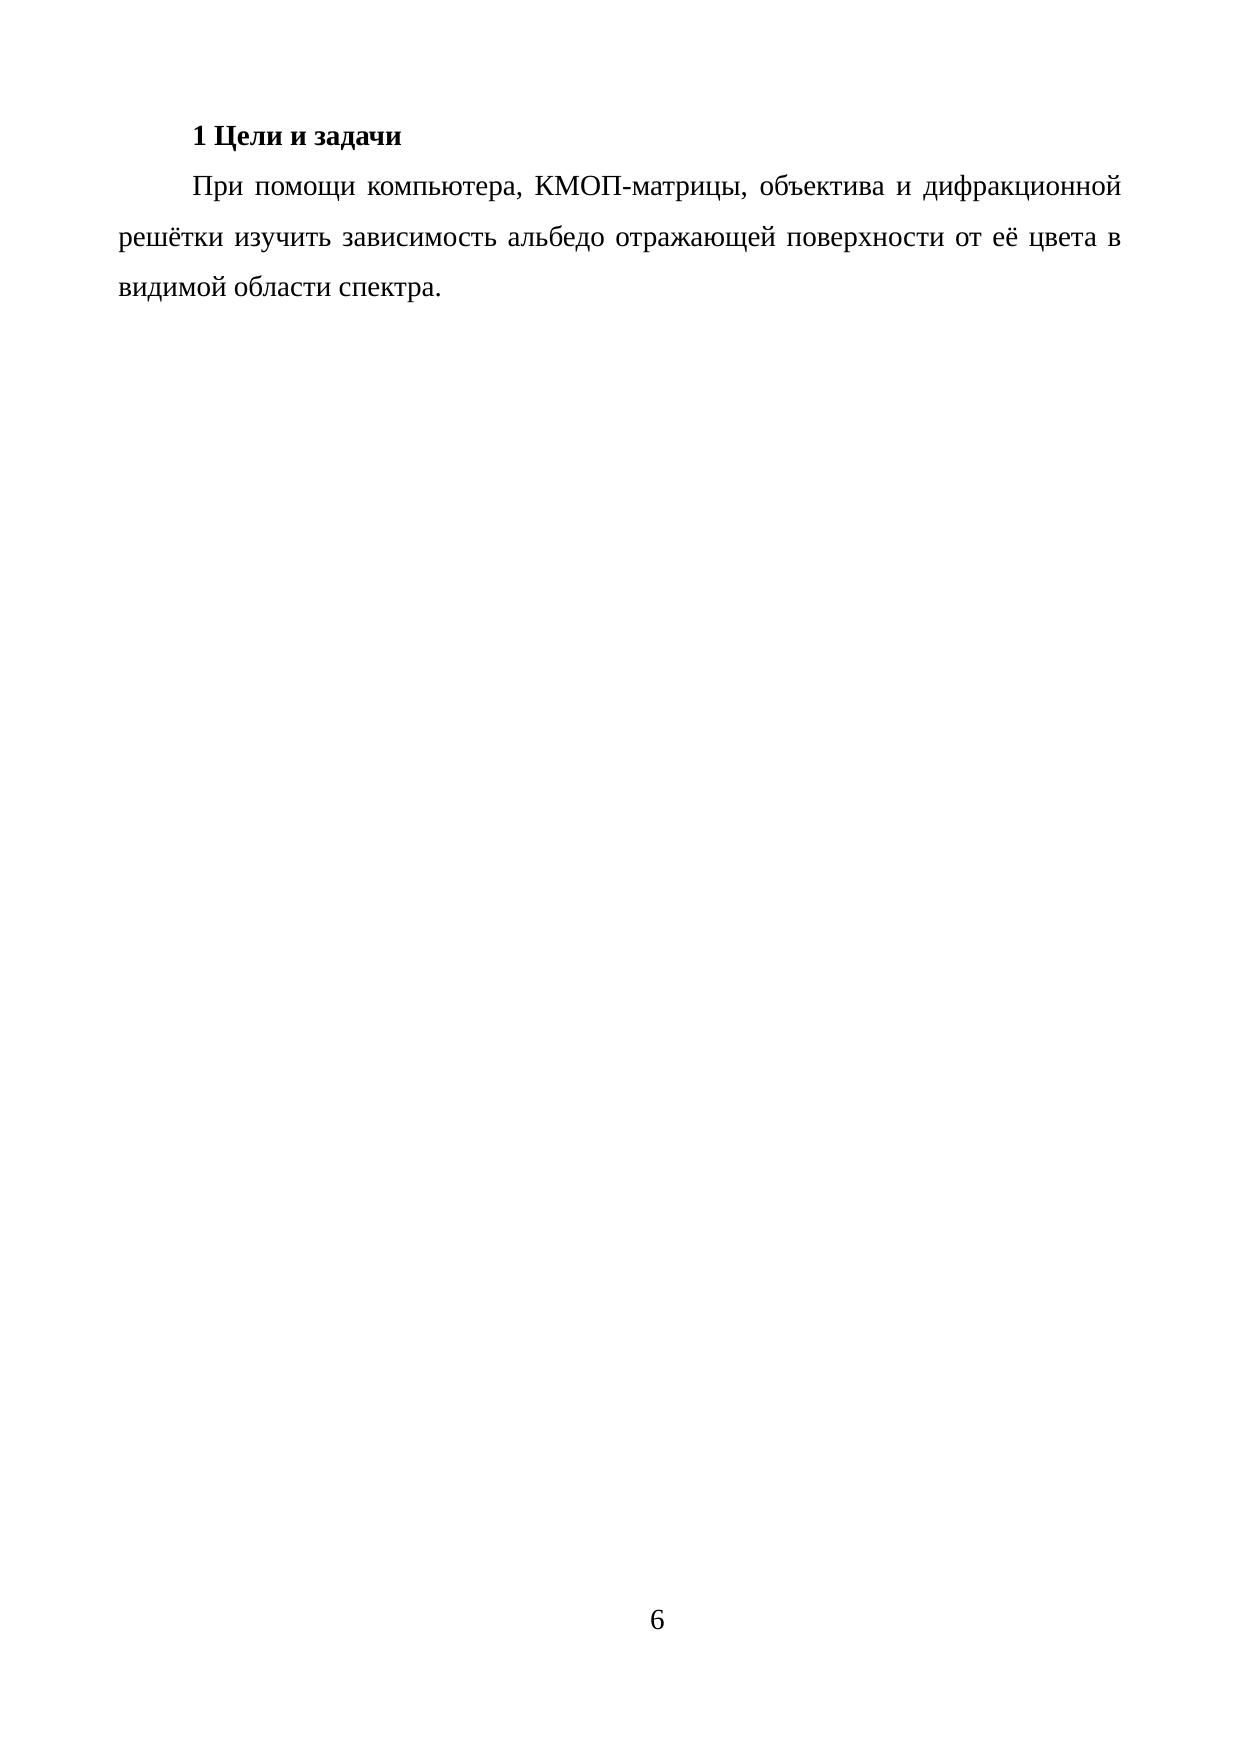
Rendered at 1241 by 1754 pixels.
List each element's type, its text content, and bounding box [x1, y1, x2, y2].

text При помощи компьютера, КМОП-матрицы, объектива и дифракционной решётки изучить зависимость альбедо отражающей поверхности от её цвета в видимой области спектра. [118, 168, 1122, 303]
subtitle Цели и задачи [118, 118, 1122, 152]
